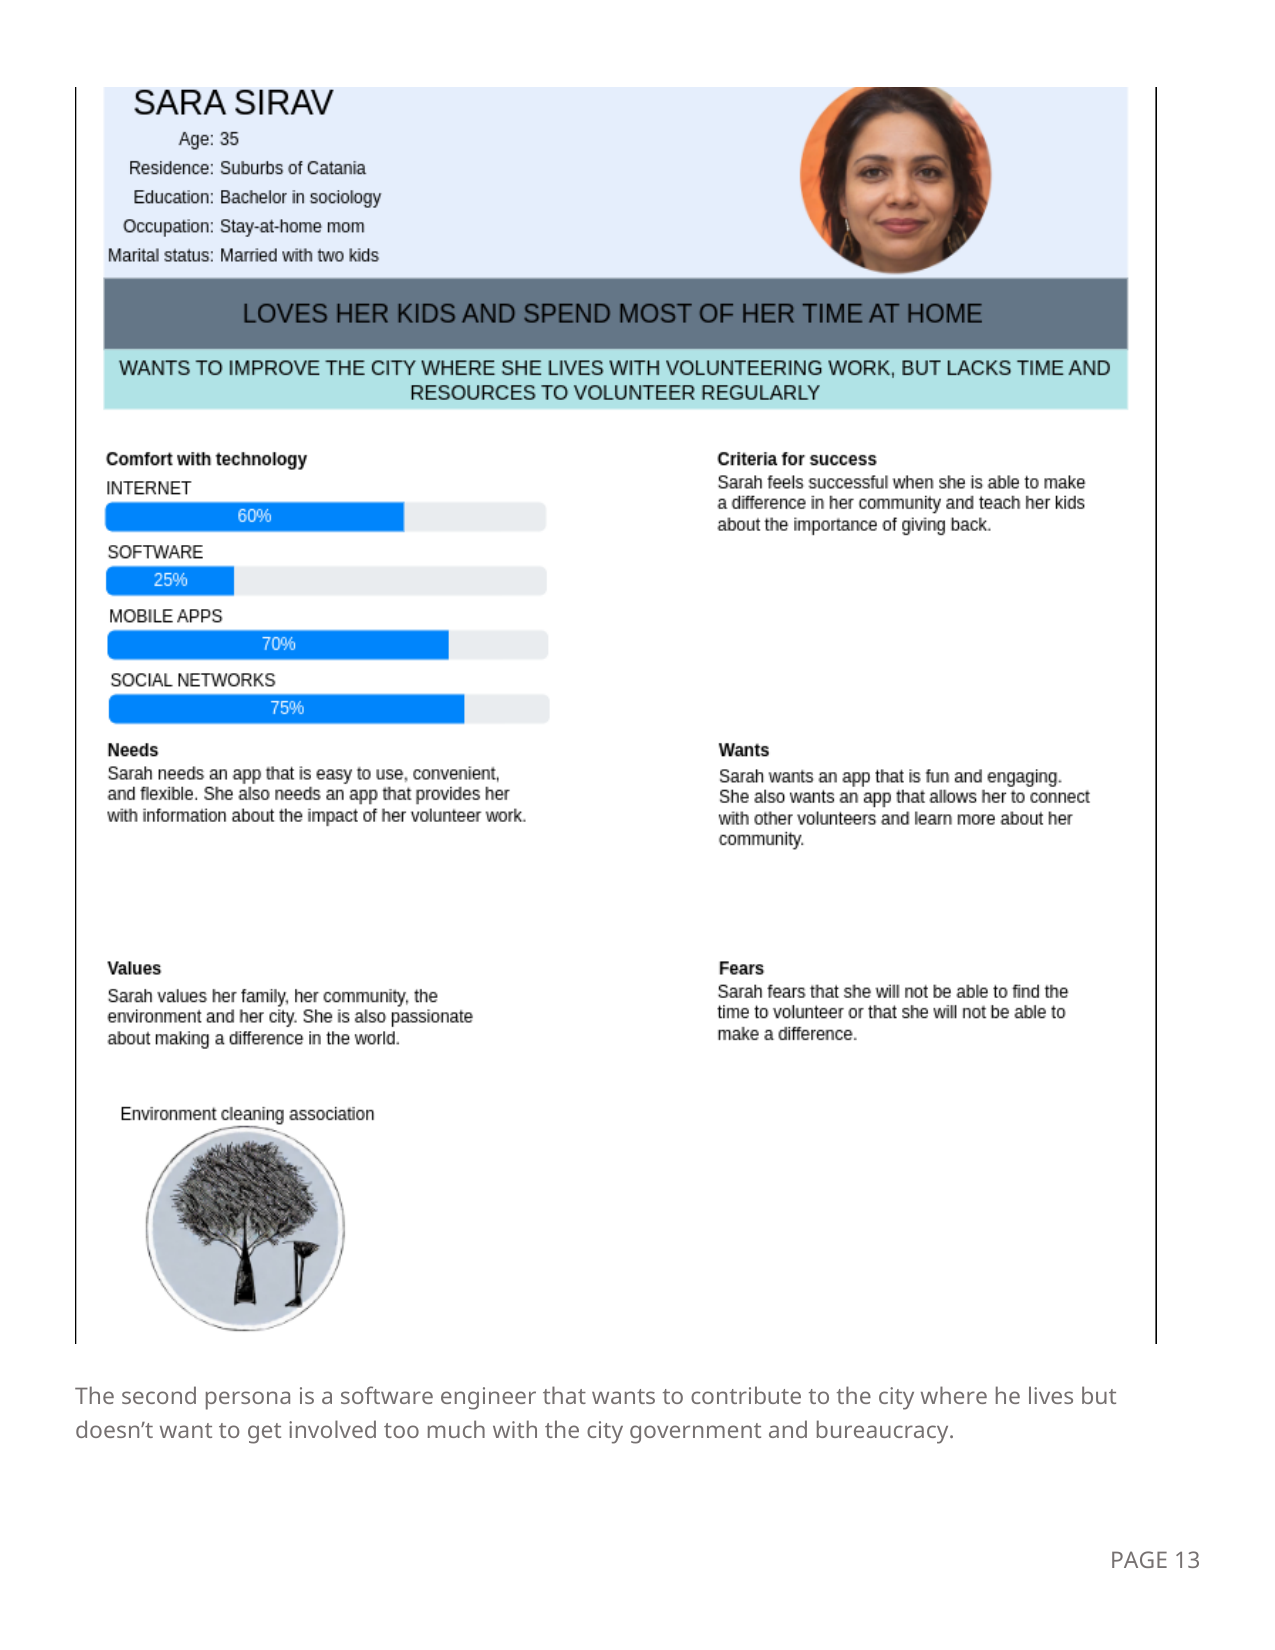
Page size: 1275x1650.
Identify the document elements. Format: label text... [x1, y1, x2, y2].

text The second persona is a software engineer that wants to contribute to the city where he lives but doesn’t want to get involved too much with the city government and bureaucracy. [75, 1379, 1200, 1445]
